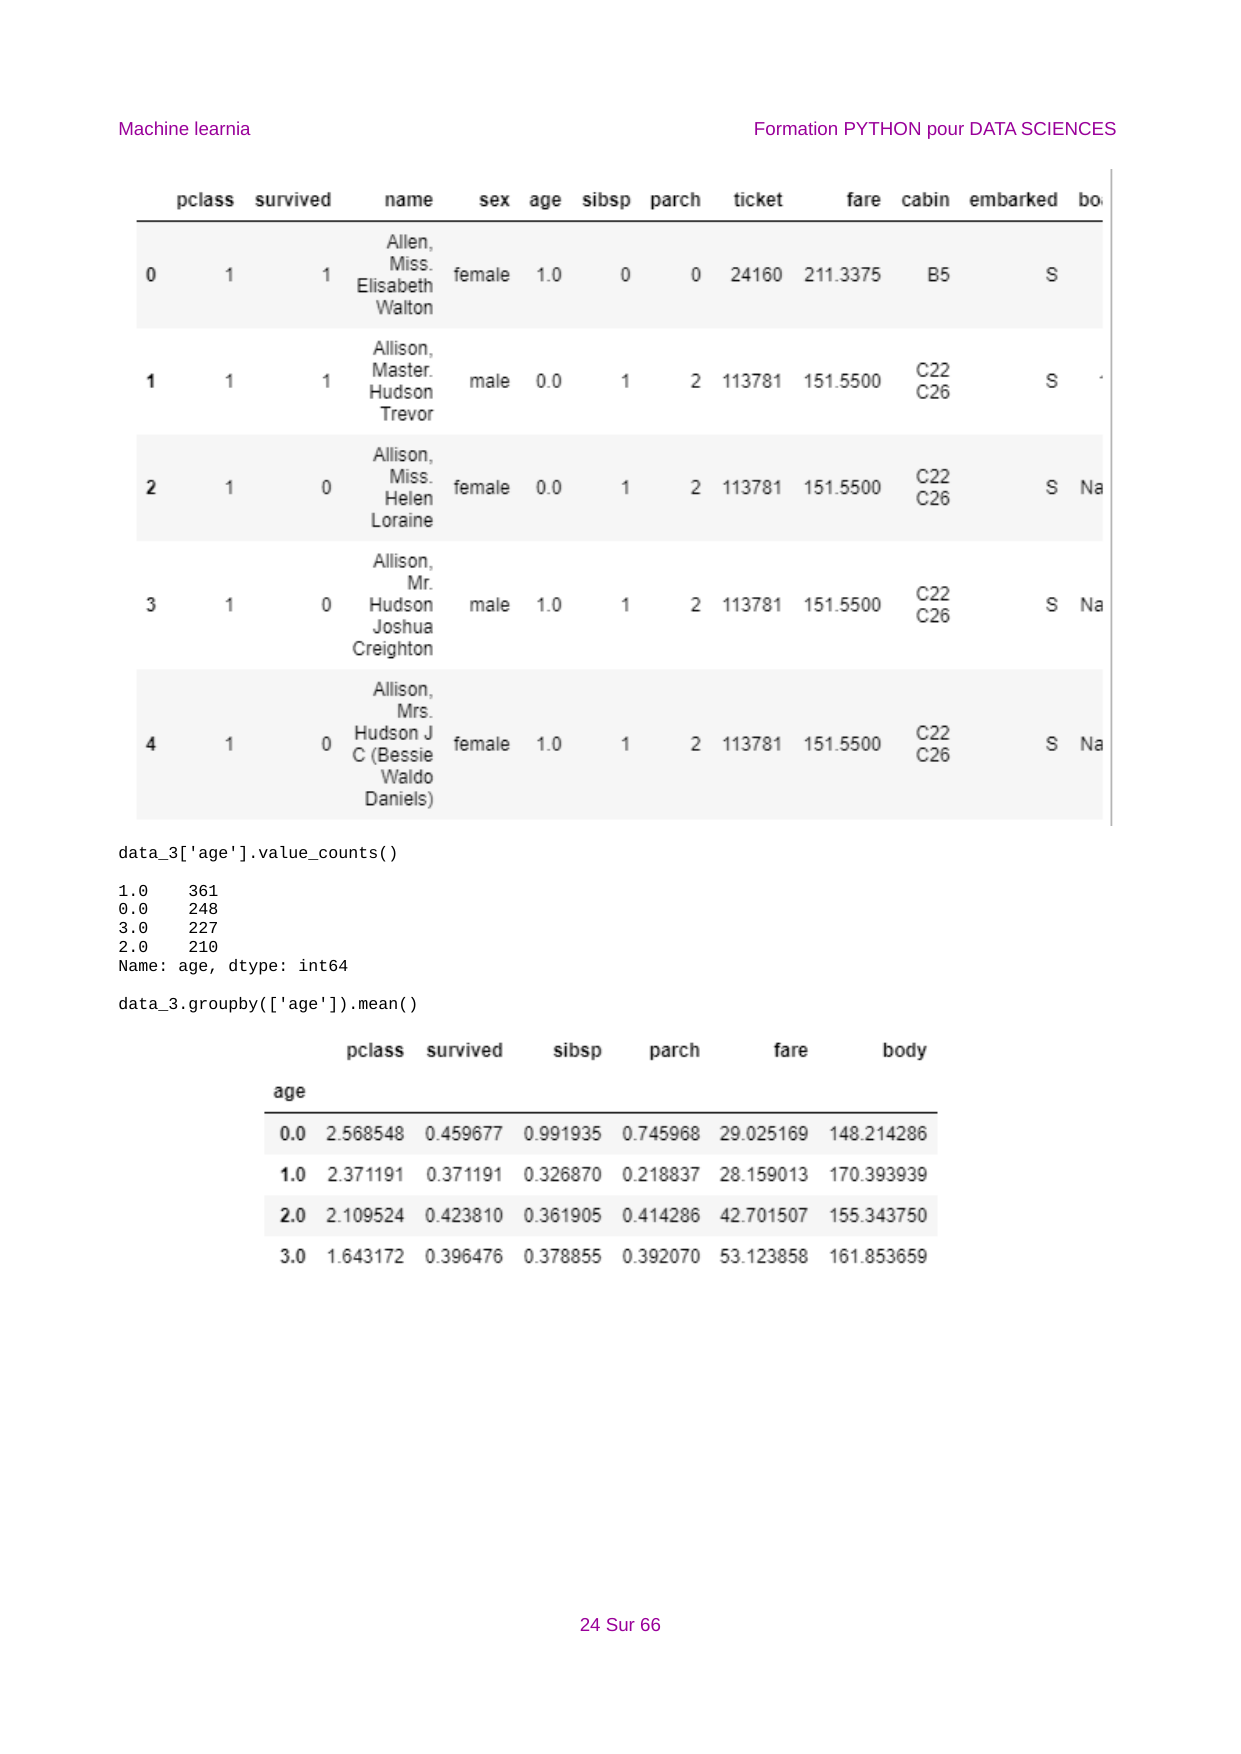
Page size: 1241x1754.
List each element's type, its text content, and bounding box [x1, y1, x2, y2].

text Name: age, dtype: int64 [118, 957, 1122, 976]
picture [127, 169, 1113, 826]
picture [249, 1032, 991, 1279]
text data_3['age'].value_counts() [118, 844, 1122, 863]
text 0.0 248 [118, 901, 1122, 920]
text 2.0 210 [118, 939, 1122, 957]
text data_3.groupby(['age']).mean() [118, 995, 1122, 1014]
text 3.0 227 [118, 920, 1122, 939]
text 1.0 361 [118, 882, 1122, 901]
